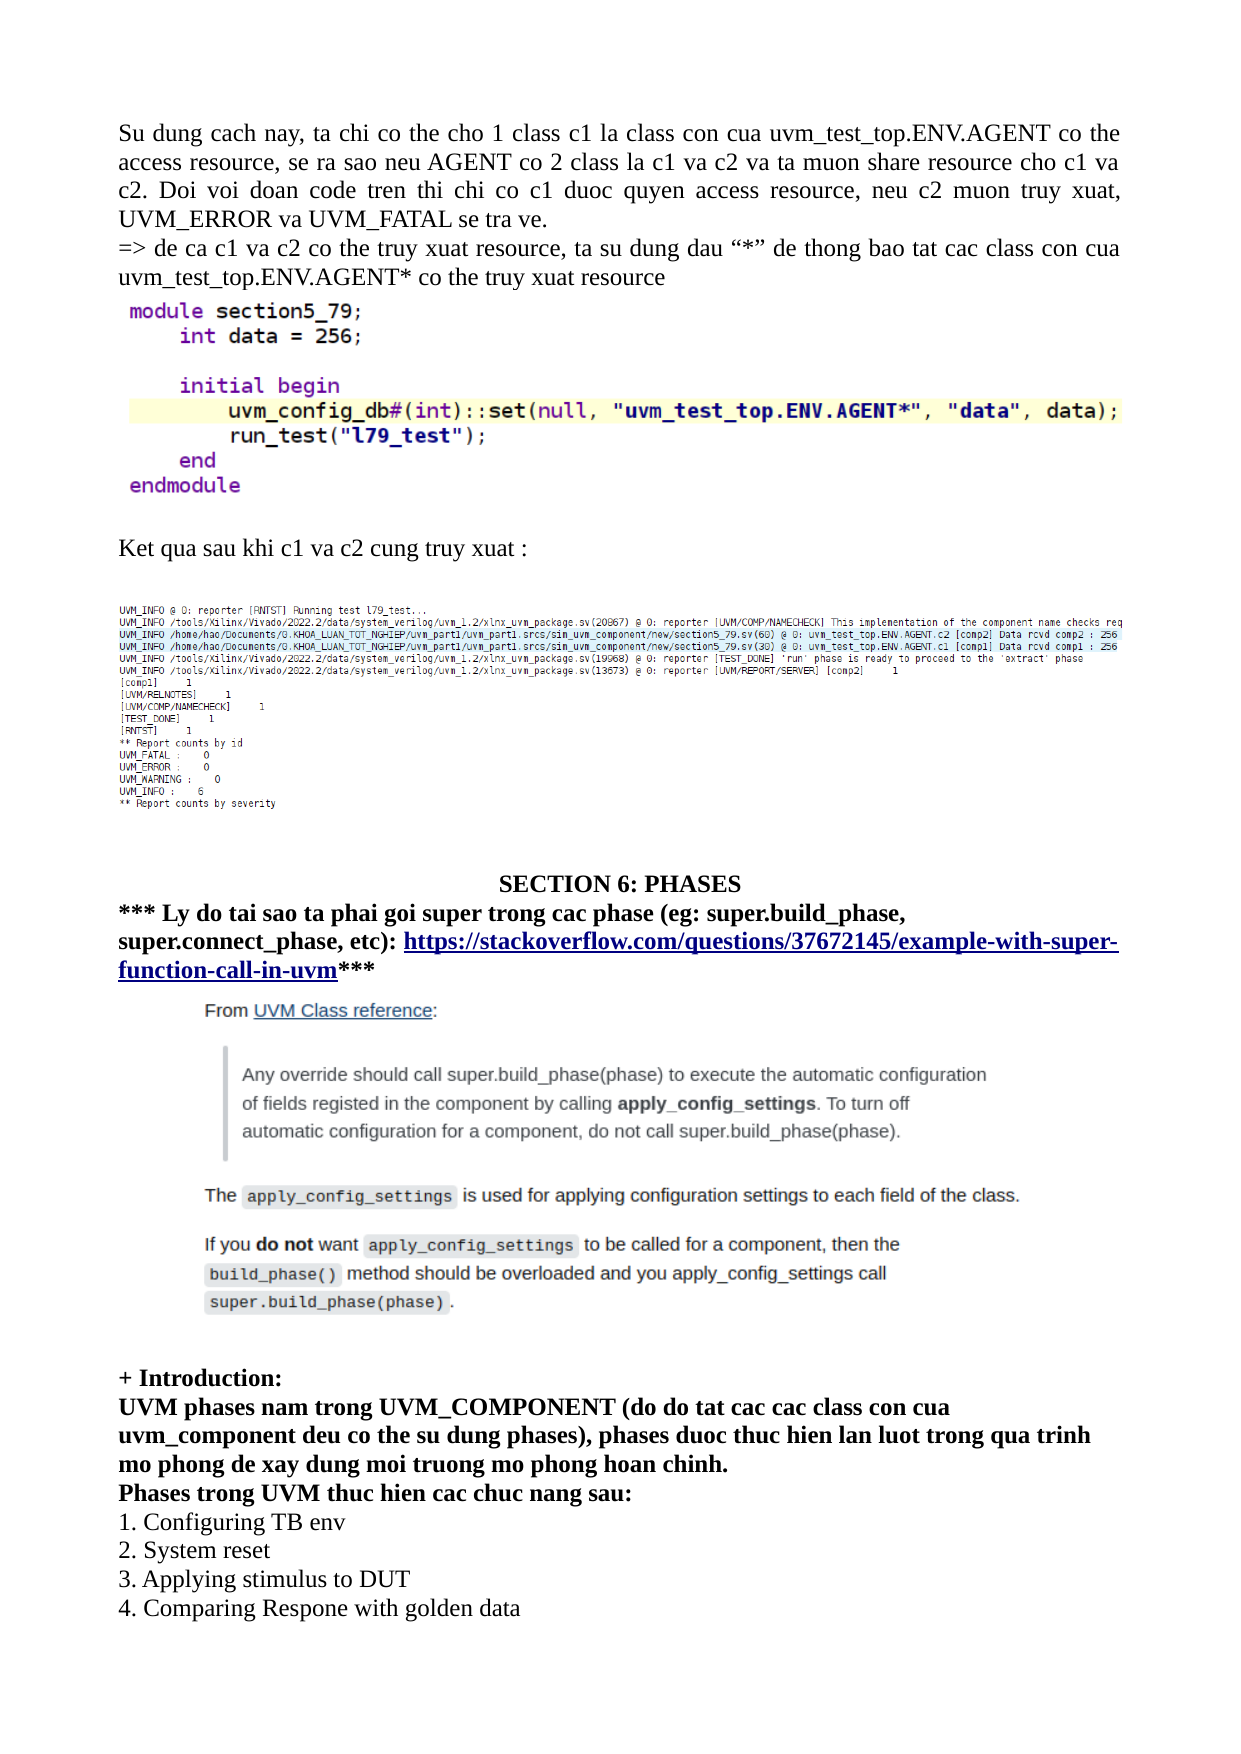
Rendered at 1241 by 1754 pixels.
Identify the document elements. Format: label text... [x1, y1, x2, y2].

text *** Ly do tai sao ta phai goi super trong cac phase (eg: super.build_phase, super.connect_phase, etc): https://stackoverflow.com/questions/37672145/example-with-super-function-call-in-uvm*** [118, 898, 1122, 984]
text Ket qua sau khi c1 va c2 cung truy xuat : [118, 533, 1122, 562]
picture [193, 983, 1047, 1335]
text 2. System reset [118, 1536, 1122, 1564]
text UVM phases nam trong UVM_COMPONENT (do do tat cac cac class con cua uvm_component deu co the su dung phases), phases duoc thuc hien lan luot trong qua trinh mo phong de xay dung moi truong mo phong hoan chinh. [118, 1392, 1122, 1478]
text Phases trong UVM thuc hien cac chuc nang sau: [118, 1478, 1122, 1507]
text SECTION 6: PHASES [118, 869, 1122, 898]
text 3. Applying stimulus to DUT [118, 1564, 1122, 1593]
text => de ca c1 va c2 co the truy xuat resource, ta su dung dau “*” de thong bao tat cac class con cua uvm_test_top.ENV.AGENT* co the truy xuat resource [118, 233, 1122, 290]
text + Introduction: [118, 1363, 1122, 1392]
picture [118, 590, 1123, 812]
text Su dung cach nay, ta chi co the cho 1 class c1 la class con cua uvm_test_top.ENV.AGENT co the access resource, se ra sao neu AGENT co 2 class la c1 va c2 va ta muon share resource cho c1 va c2. Doi voi doan code tren thi chi co c1 duoc quyen access resource, neu c2 muon truy xuat, UVM_ERROR va UVM_FATAL se tra ve. [118, 118, 1122, 233]
text 4. Comparing Respone with golden data [118, 1593, 1122, 1622]
picture [118, 290, 1123, 505]
text 1. Configuring TB env [118, 1507, 1122, 1536]
